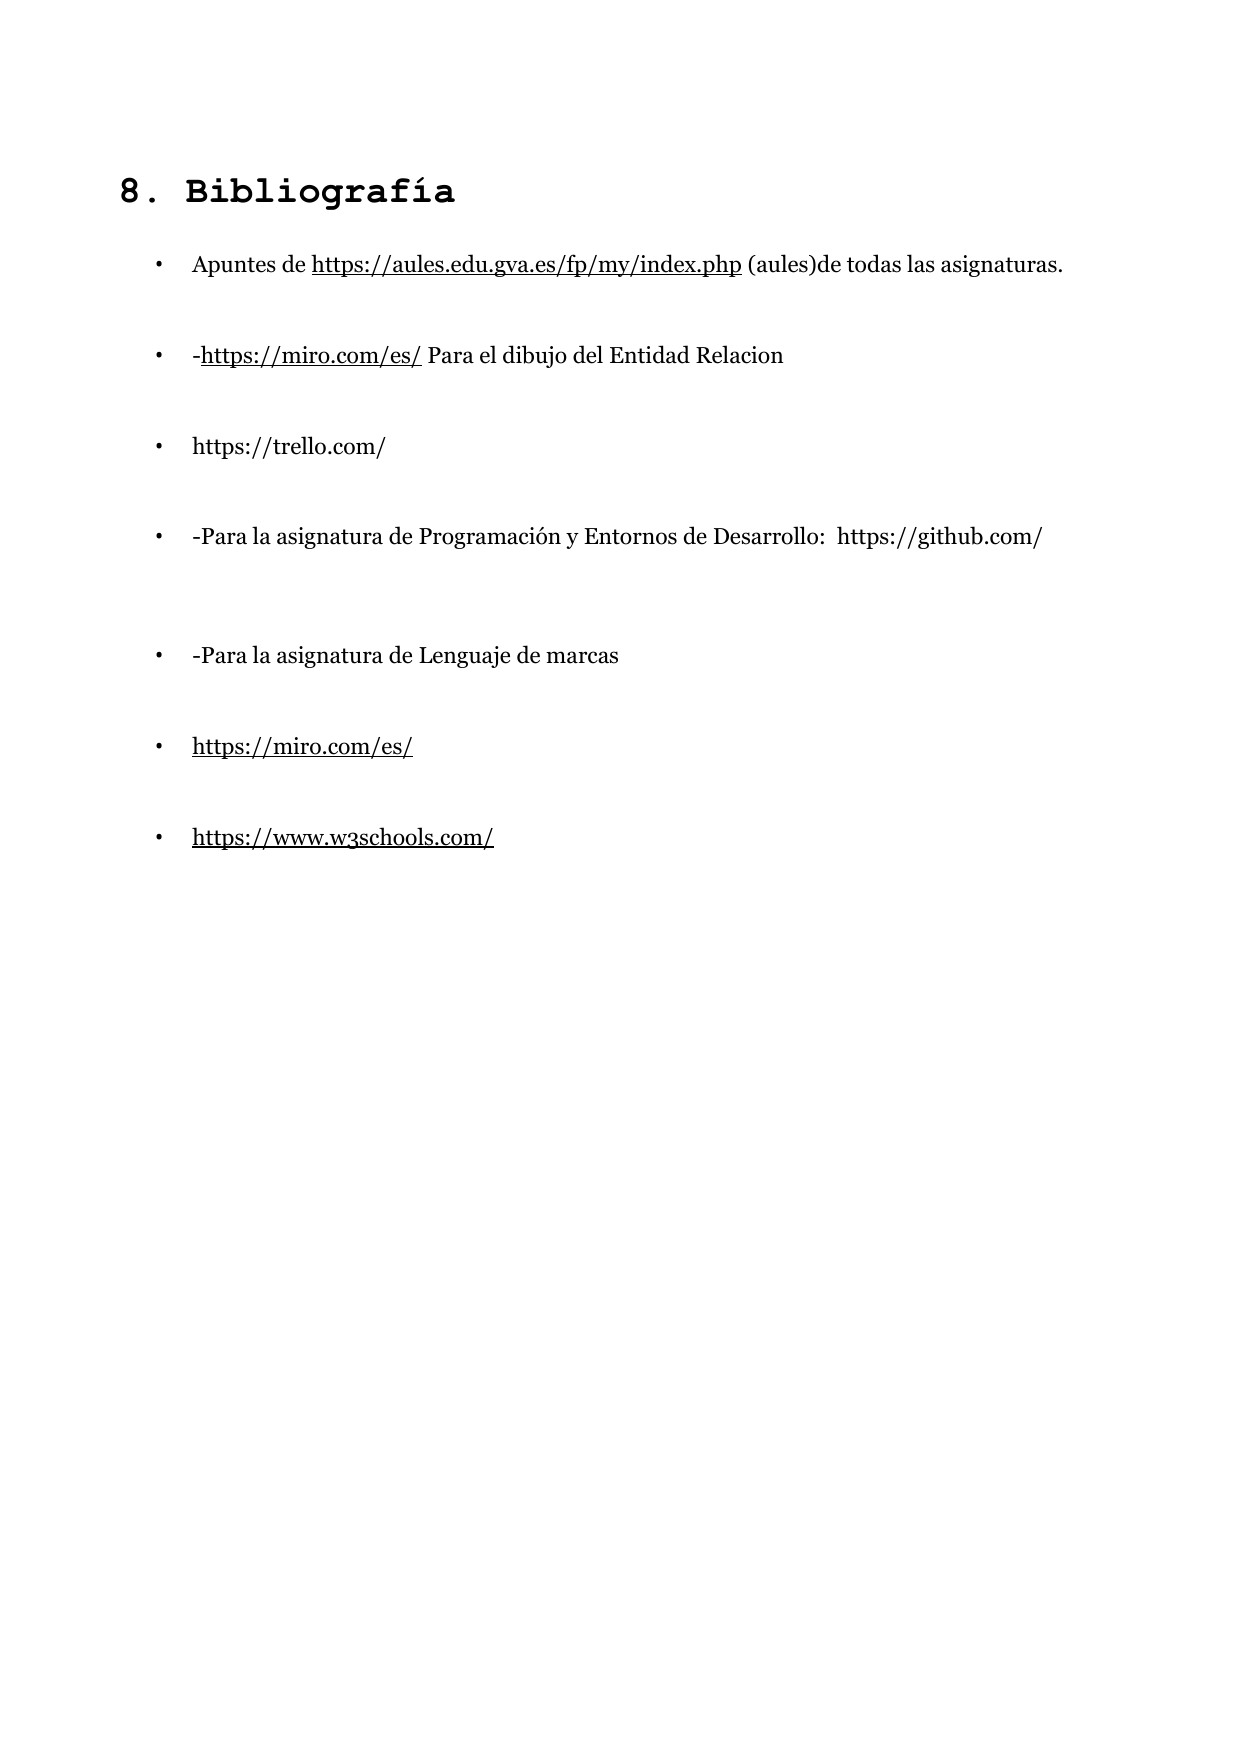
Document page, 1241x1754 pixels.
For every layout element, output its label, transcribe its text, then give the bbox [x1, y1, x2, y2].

list -Para la asignatura de Lenguaje de marcas [154, 629, 1122, 677]
list https://trello.com/ [154, 420, 1122, 467]
list https://www.w3schools.com/ [154, 811, 1122, 858]
text 8. Bibliografía [118, 171, 1122, 214]
list -Para la asignatura de Programación y Entornos de Desarrollo: https://github.com/ [154, 511, 1122, 558]
list https://miro.com/es/ [154, 720, 1122, 767]
list Apuntes de https://aules.edu.gva.es/fp/my/index.php (aules)de todas las asignaturas. [154, 239, 1122, 286]
list -https://miro.com/es/ Para el dibujo del Entidad Relacion [154, 329, 1122, 376]
